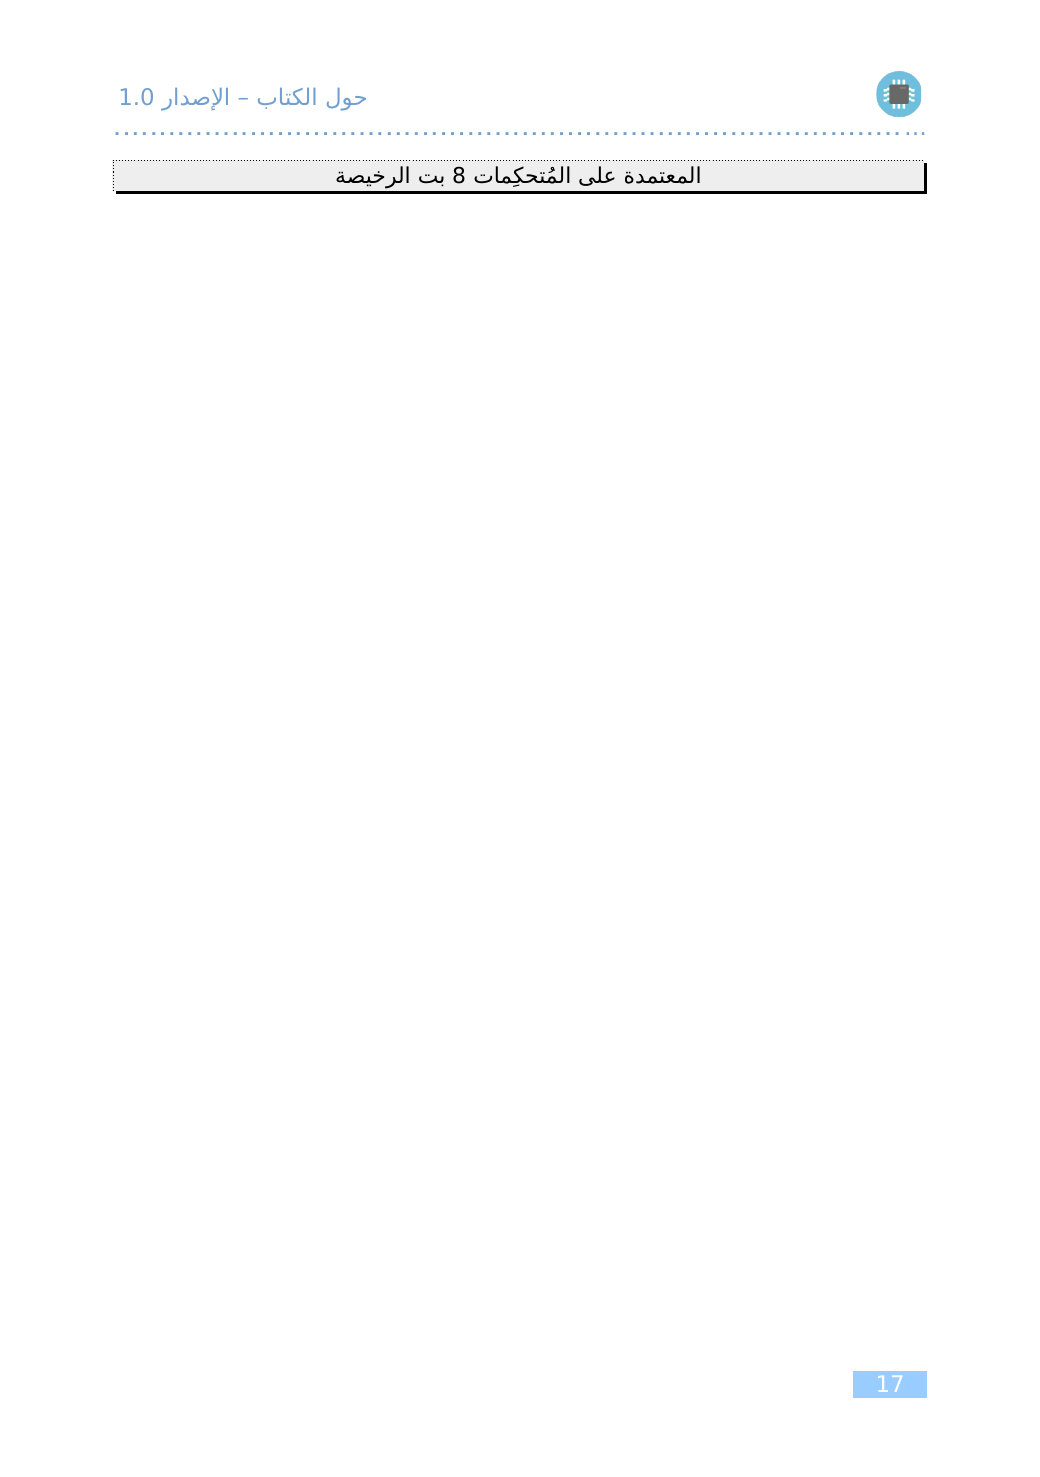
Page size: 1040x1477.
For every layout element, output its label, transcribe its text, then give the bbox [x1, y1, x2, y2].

picture [876, 71, 922, 117]
text نستنتج من ذلك أنه في حالة الرغبة بتطوير نظام سريع الاستجابة أو يقوم بعمليات حسابية معقدة وبسعر مناسب فإن الـ AVR هو الخيار الأمثل لأغلب الأنظمة المدمجة المعتمدة على المُتحكِمات 8 بت الرخيصة [112, 160, 924, 191]
